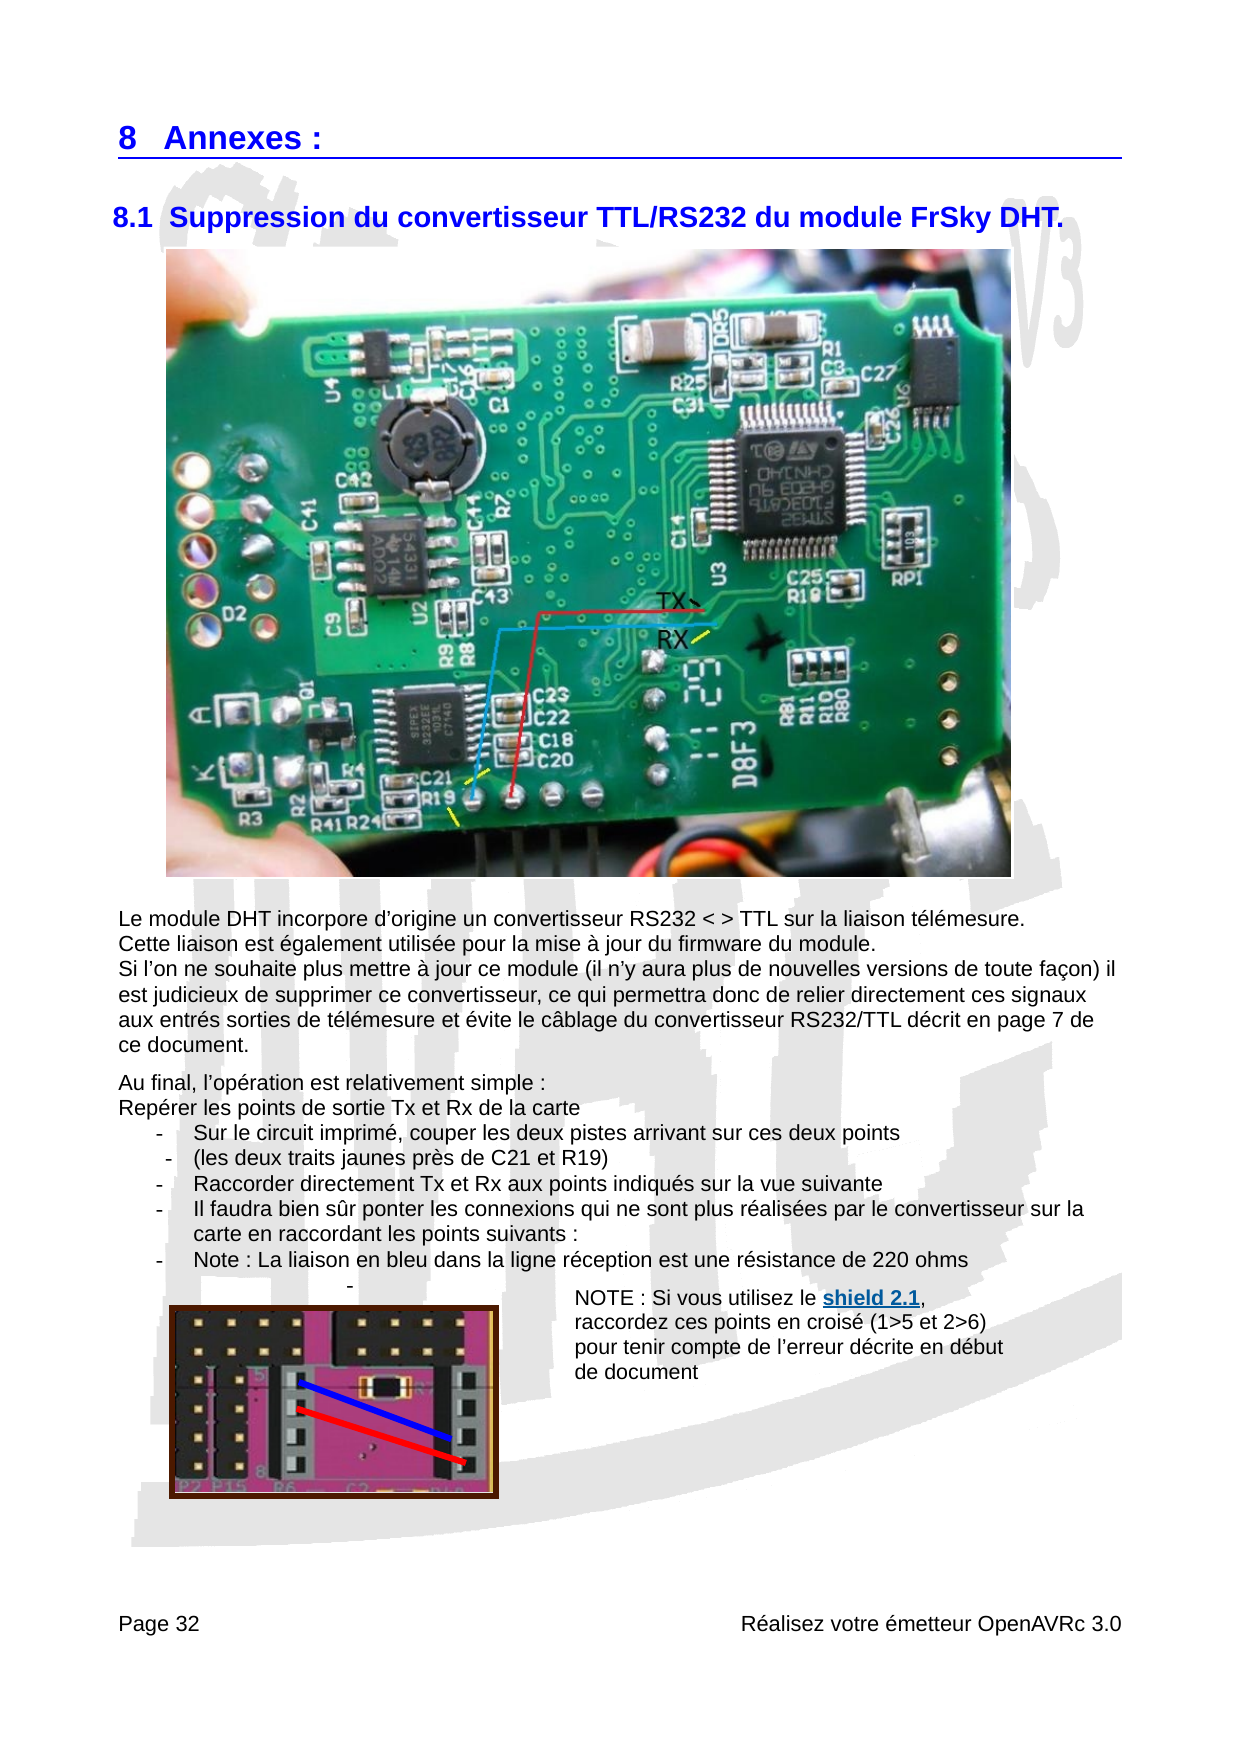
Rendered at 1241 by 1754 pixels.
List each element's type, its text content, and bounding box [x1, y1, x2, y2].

text Repérer les points de sortie Tx et Rx de la carte [118, 1095, 1122, 1120]
text Cette liaison est également utilisée pour la mise à jour du firmware du module. [118, 931, 1122, 956]
list Il faudra bien sûr ponter les connexions qui ne sont plus réalisées par le convertisseur sur la carte en raccordant les points suivants : [156, 1196, 1122, 1246]
subtitle 8.1 Suppression du convertisseur TTL/RS232 du module FrSky DHT. [112, 201, 1122, 234]
subtitle 8 Annexes : [118, 118, 1122, 157]
list Raccorder directement Tx et Rx aux points indiqués sur la vue suivante [156, 1171, 1122, 1196]
text Si l’on ne souhaite plus mettre à jour ce module (il n’y aura plus de nouvelles versions de toute façon) il est judicieux de supprimer ce convertisseur, ce qui permettra donc de relier directement ces signaux aux entrés sorties de télémesure et évite le câblage du convertisseur RS232/TTL décrit en page 7 de ce document. [118, 956, 1122, 1057]
list Note : La liaison en bleu dans la ligne réception est une résistance de 220 ohms [156, 1246, 1122, 1272]
list (les deux traits jaunes près de C21 et R19) [165, 1145, 1122, 1171]
text Le module DHT incorpore d’origine un convertisseur RS232 < > TTL sur la liaison télémesure. [118, 906, 1122, 931]
list Sur le circuit imprimé, couper les deux pistes arrivant sur ces deux points [156, 1120, 1122, 1145]
picture [164, 246, 1014, 879]
text Au final, l’opération est relativement simple : [118, 1069, 1122, 1095]
picture [175, 1311, 492, 1492]
list NOTE : Si vous utilisez le shield 2.1, raccordez ces points en croisé (1>5 et 2>6) pour tenir compte de l’erreur décrite en début de document [574, 1285, 1022, 1383]
